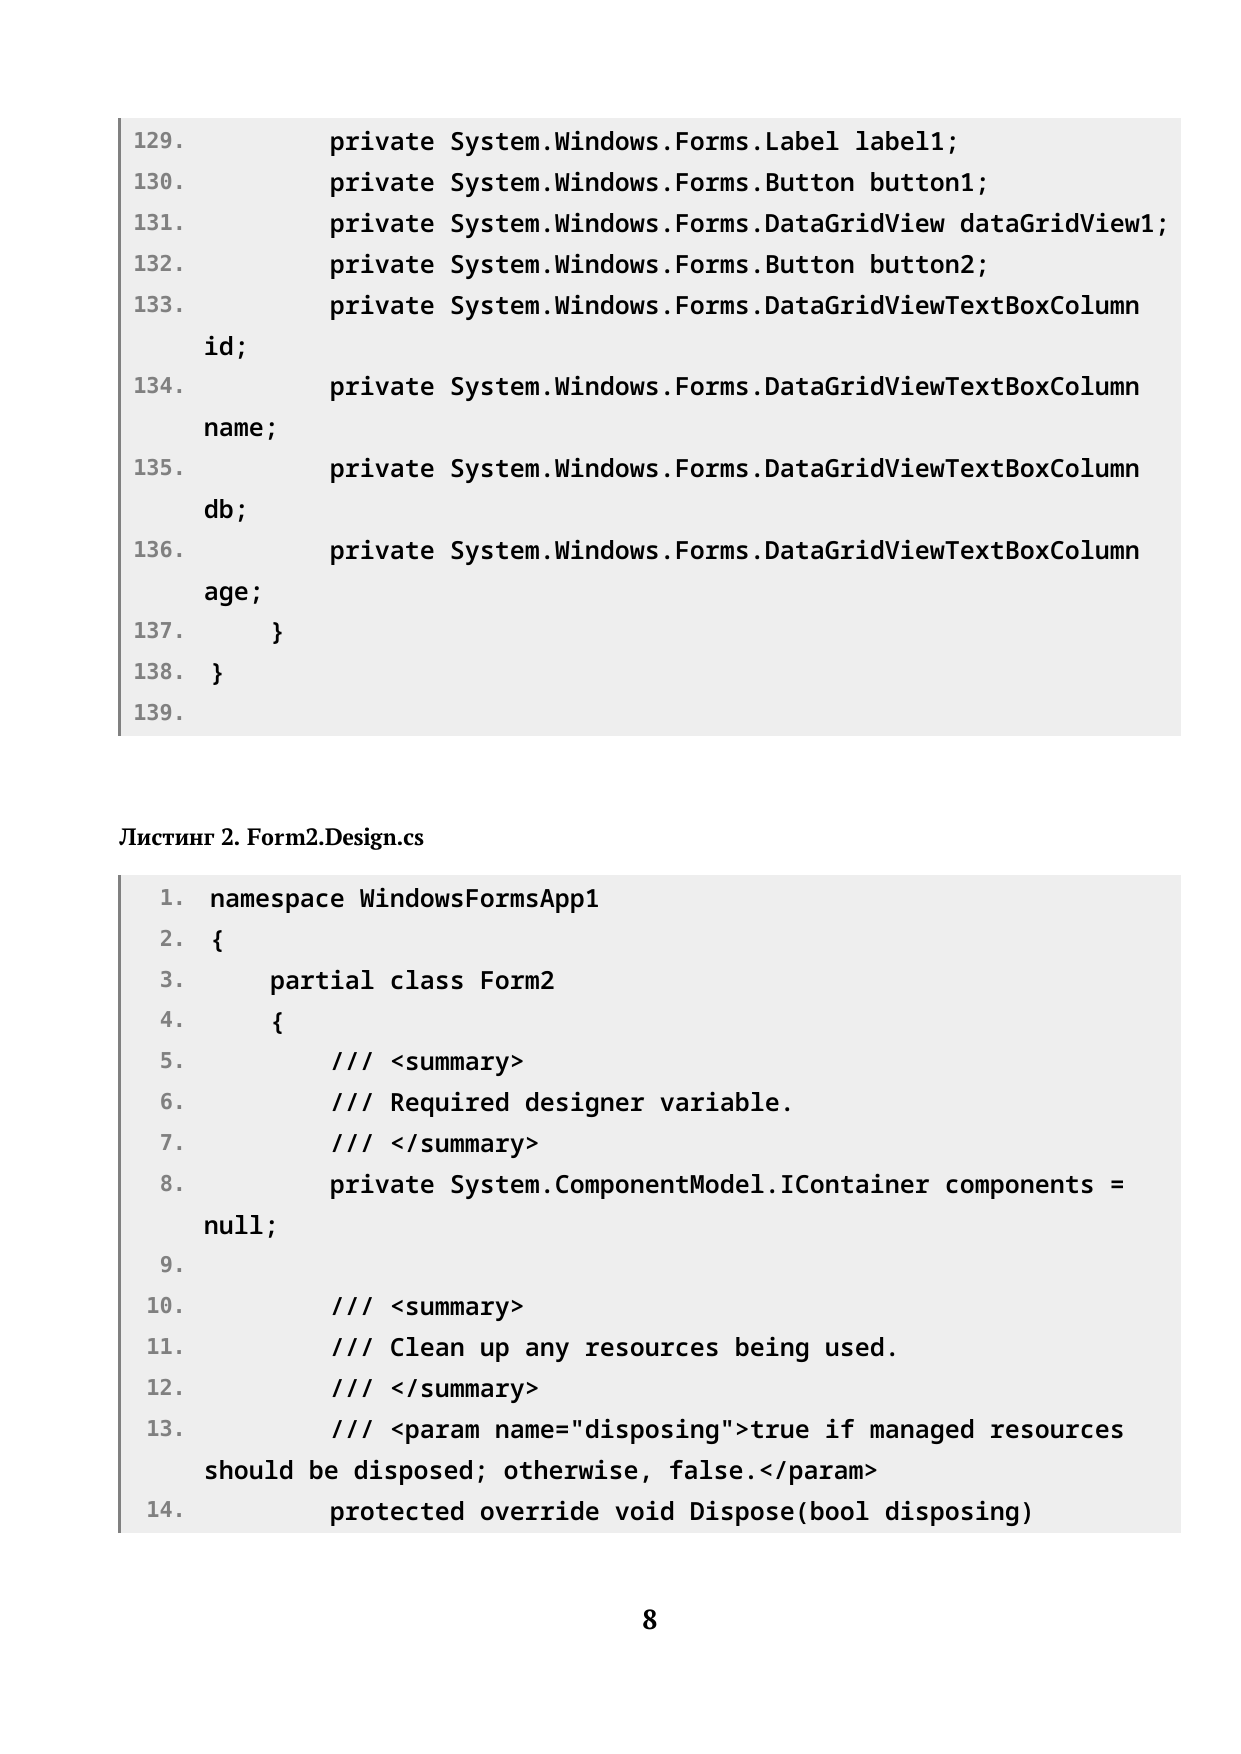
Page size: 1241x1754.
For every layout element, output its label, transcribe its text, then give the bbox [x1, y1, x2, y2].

list private System.Windows.Forms.DataGridViewTextBoxColumn age; [121, 526, 1181, 607]
list private System.Windows.Forms.DataGridViewTextBoxColumn db; [121, 445, 1181, 526]
list /// Clean up any resources being used. [121, 1324, 1181, 1364]
list protected override void Dispose(bool disposing) [121, 1487, 1181, 1533]
list namespace WindowsFormsApp1 [121, 875, 1181, 915]
list partial class Form2 [121, 956, 1181, 996]
list { [121, 997, 1181, 1037]
list private System.Windows.Forms.Label label1; [121, 118, 1181, 158]
list /// </summary> [121, 1365, 1181, 1405]
list } [121, 608, 1181, 648]
list private System.Windows.Forms.Button button1; [121, 159, 1181, 199]
list /// <param name="disposing">true if managed resources should be disposed; otherwise, false.</param> [121, 1406, 1181, 1486]
text Листинг 2. Form2.Design.cs [118, 822, 1181, 851]
list private System.Windows.Forms.DataGridViewTextBoxColumn name; [121, 363, 1181, 444]
list private System.Windows.Forms.DataGridViewTextBoxColumn id; [121, 281, 1181, 362]
list private System.ComponentModel.IContainer components = null; [121, 1161, 1181, 1241]
list /// </summary> [121, 1120, 1181, 1160]
list /// <summary> [121, 1038, 1181, 1078]
list { [121, 916, 1181, 956]
list } [121, 649, 1181, 689]
list private System.Windows.Forms.Button button2; [121, 241, 1181, 281]
list private System.Windows.Forms.DataGridView dataGridView1; [121, 200, 1181, 240]
list /// <summary> [121, 1283, 1181, 1323]
list /// Required designer variable. [121, 1079, 1181, 1119]
